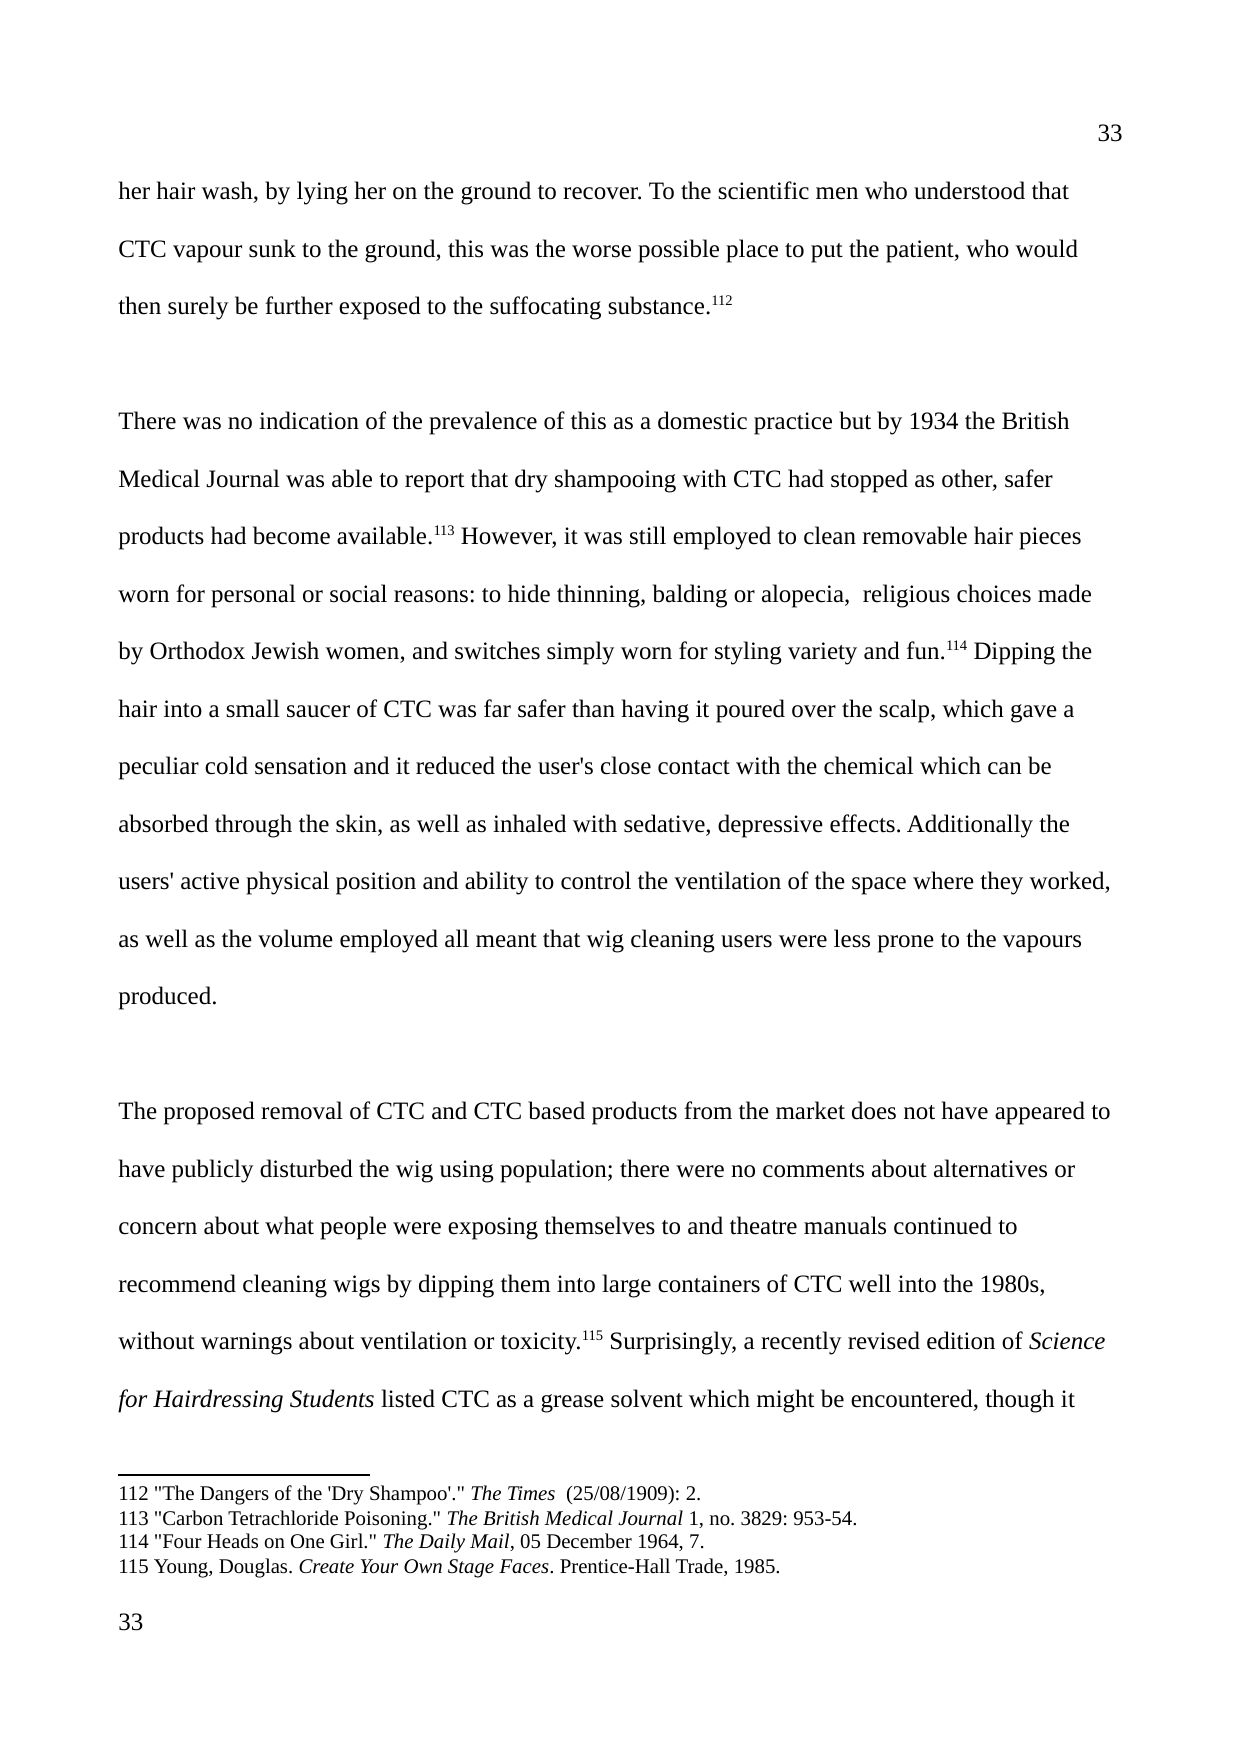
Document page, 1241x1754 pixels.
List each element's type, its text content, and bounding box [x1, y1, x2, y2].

text There was no indication of the prevalence of this as a domestic practice but by 1934 the British Medical Journal was able to report that dry shampooing with CTC had stopped as other, safer products had become available. However, it was still employed to clean removable hair pieces worn for personal or social reasons: to hide thinning, balding or alopecia, religious choices made by Orthodox Jewish women, and switches simply worn for styling variety and fun. Dipping the hair into a small saucer of CTC was far safer than having it poured over the scalp, which gave a peculiar cold sensation and it reduced the user's close contact with the chemical which can be absorbed through the skin, as well as inhaled with sedative, depressive effects. Additionally the users' active physical position and ability to control the ventilation of the space where they worked, as well as the volume employed all meant that wig cleaning users were less prone to the vapours produced. [118, 406, 1122, 1010]
text Young, Douglas. Create Your Own Stage Faces. Prentice-Hall Trade, 1985. [118, 1553, 1122, 1578]
text "The Dangers of the 'Dry Shampoo'." The Times (25/08/1909): 2. [118, 1481, 1122, 1505]
text "Carbon Tetrachloride Poisoning." The British Medical Journal 1, no. 3829: 953-54. [118, 1505, 1122, 1529]
text "Four Heads on One Girl." The Daily Mail, 05 December 1964, 7. [118, 1529, 1122, 1553]
text The proposed removal of CTC and CTC based products from the market does not have appeared to have publicly disturbed the wig using population; there were no comments about alternatives or concern about what people were exposing themselves to and theatre manuals continued to recommend cleaning wigs by dipping them into large containers of CTC well into the 1980s, without warnings about ventilation or toxicity. Surprisingly, a recently revised edition of Science for Hairdressing Students listed CTC as a grease solvent which might be encountered, though it [118, 1096, 1122, 1413]
text her hair wash, by lying her on the ground to recover. To the scientific men who understood that CTC vapour sunk to the ground, this was the worse possible place to put the patient, who would then surely be further exposed to the suffocating substance. [118, 176, 1122, 320]
